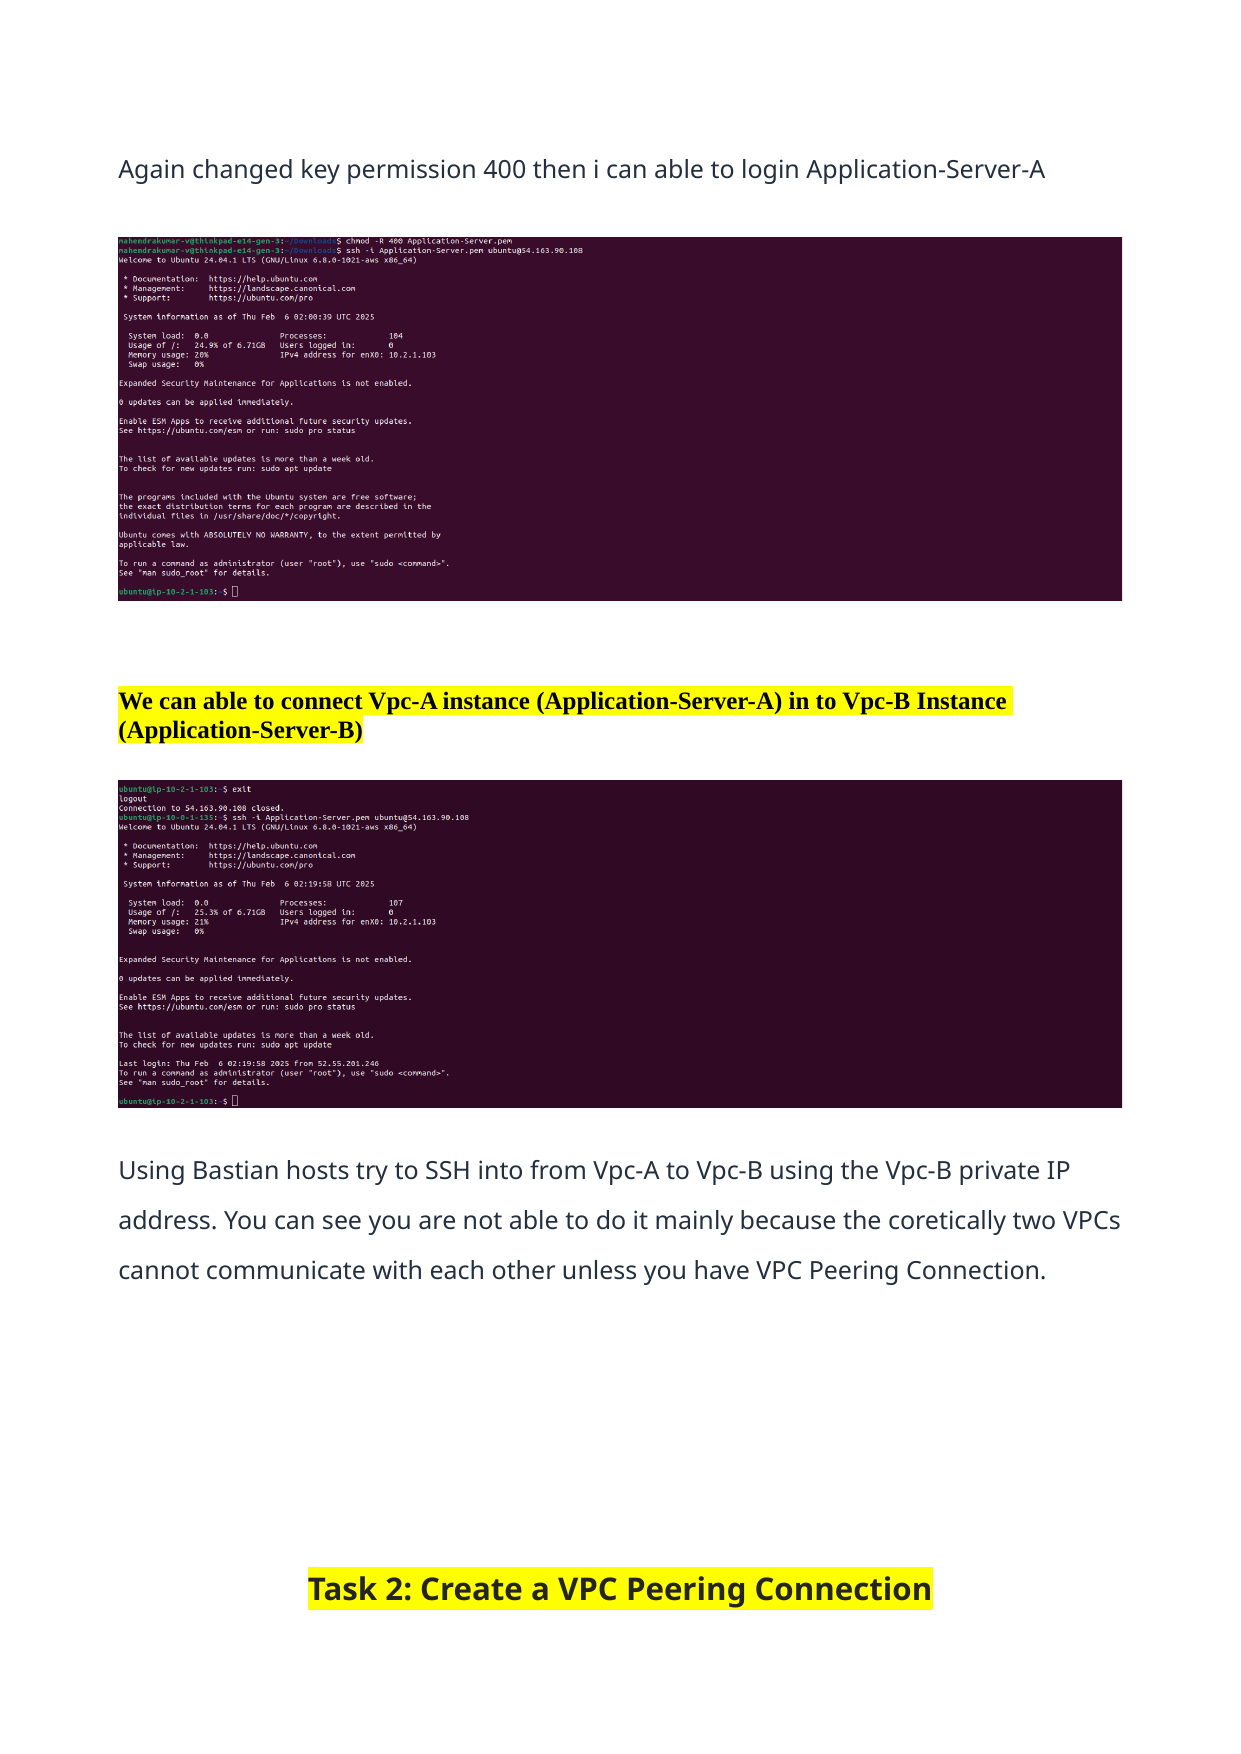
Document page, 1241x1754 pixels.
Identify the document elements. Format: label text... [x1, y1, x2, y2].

text We can able to connect Vpc-A instance (Application-Server-A) in to Vpc-B Instance (Application-Server-B) [118, 686, 1122, 743]
picture [118, 780, 1123, 1108]
text Using Bastian hosts try to SSH into from Vpc-A to Vpc-B using the Vpc-B private IP address. You can see you are not able to do it mainly because the coretically two VPCs cannot communicate with each other unless you have VPC Peering Connection. [118, 1137, 1122, 1287]
picture [118, 237, 1123, 601]
text Again changed key permission 400 then i can able to login Application-Server-A [118, 118, 1122, 219]
text Task 2: Create a VPC Peering Connection [118, 1560, 1122, 1610]
